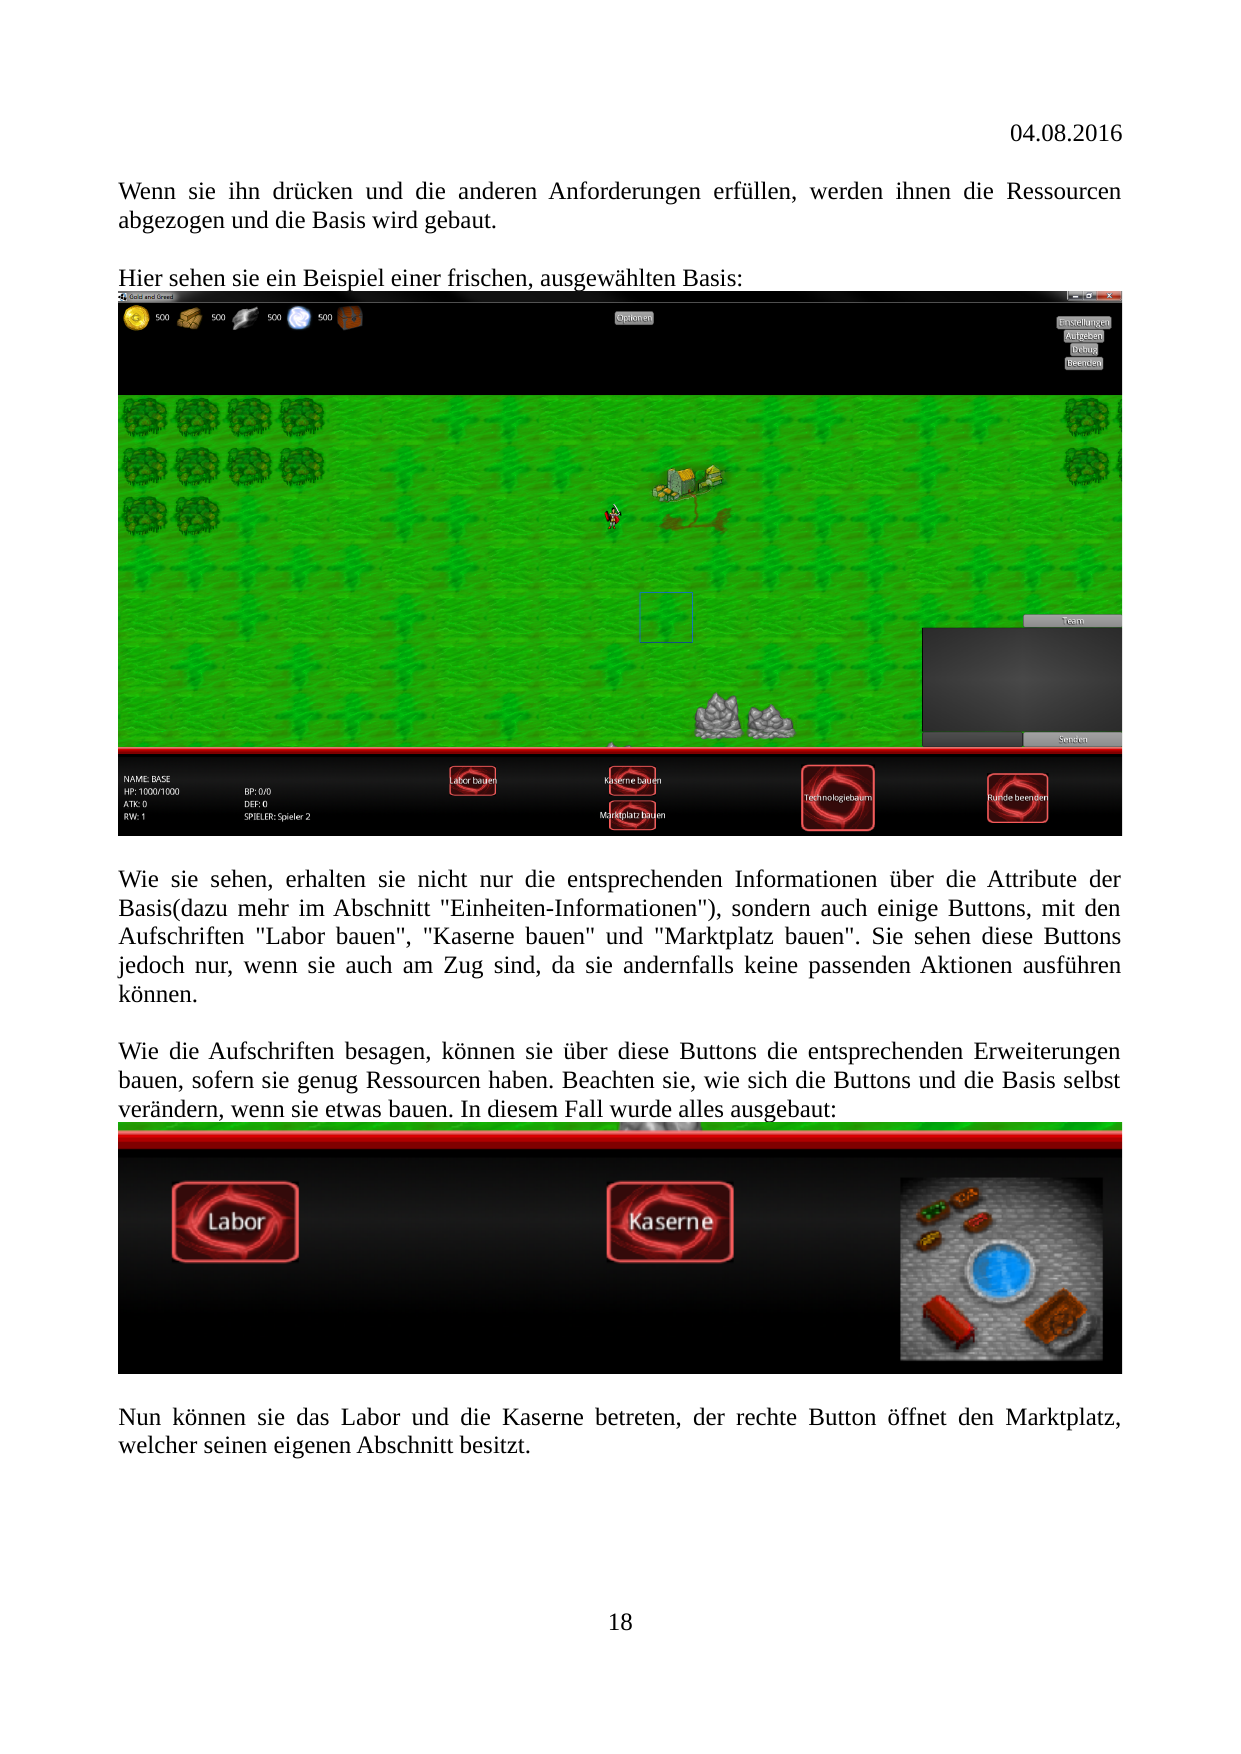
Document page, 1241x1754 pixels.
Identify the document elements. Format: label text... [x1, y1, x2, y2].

text Wenn sie ihn drücken und die anderen Anforderungen erfüllen, werden ihnen die Ressourcen abgezogen und die Basis wird gebaut. [118, 176, 1122, 234]
text Wie die Aufschriften besagen, können sie über diese Buttons die entsprechenden Erweiterungen bauen, sofern sie genug Ressourcen haben. Beachten sie, wie sich die Buttons und die Basis selbst verändern, wenn sie etwas bauen. In diesem Fall wurde alles ausgebaut: [118, 1036, 1122, 1122]
text Hier sehen sie ein Beispiel einer frischen, ausgewählten Basis: [118, 263, 1122, 291]
text Wie sie sehen, erhalten sie nicht nur die entsprechenden Informationen über die Attribute der Basis(dazu mehr im Abschnitt "Einheiten-Informationen"), sondern auch einige Buttons, mit den Aufschriften "Labor bauen", "Kaserne bauen" und "Marktplatz bauen". Sie sehen diese Buttons jedoch nur, wenn sie auch am Zug sind, da sie andernfalls keine passenden Aktionen ausführen können. [118, 864, 1122, 1008]
text Nun können sie das Labor und die Kaserne betreten, der rechte Button öffnet den Marktplatz, welcher seinen eigenen Abschnitt besitzt. [118, 1402, 1122, 1459]
picture [118, 291, 1123, 836]
picture [118, 1122, 1123, 1374]
